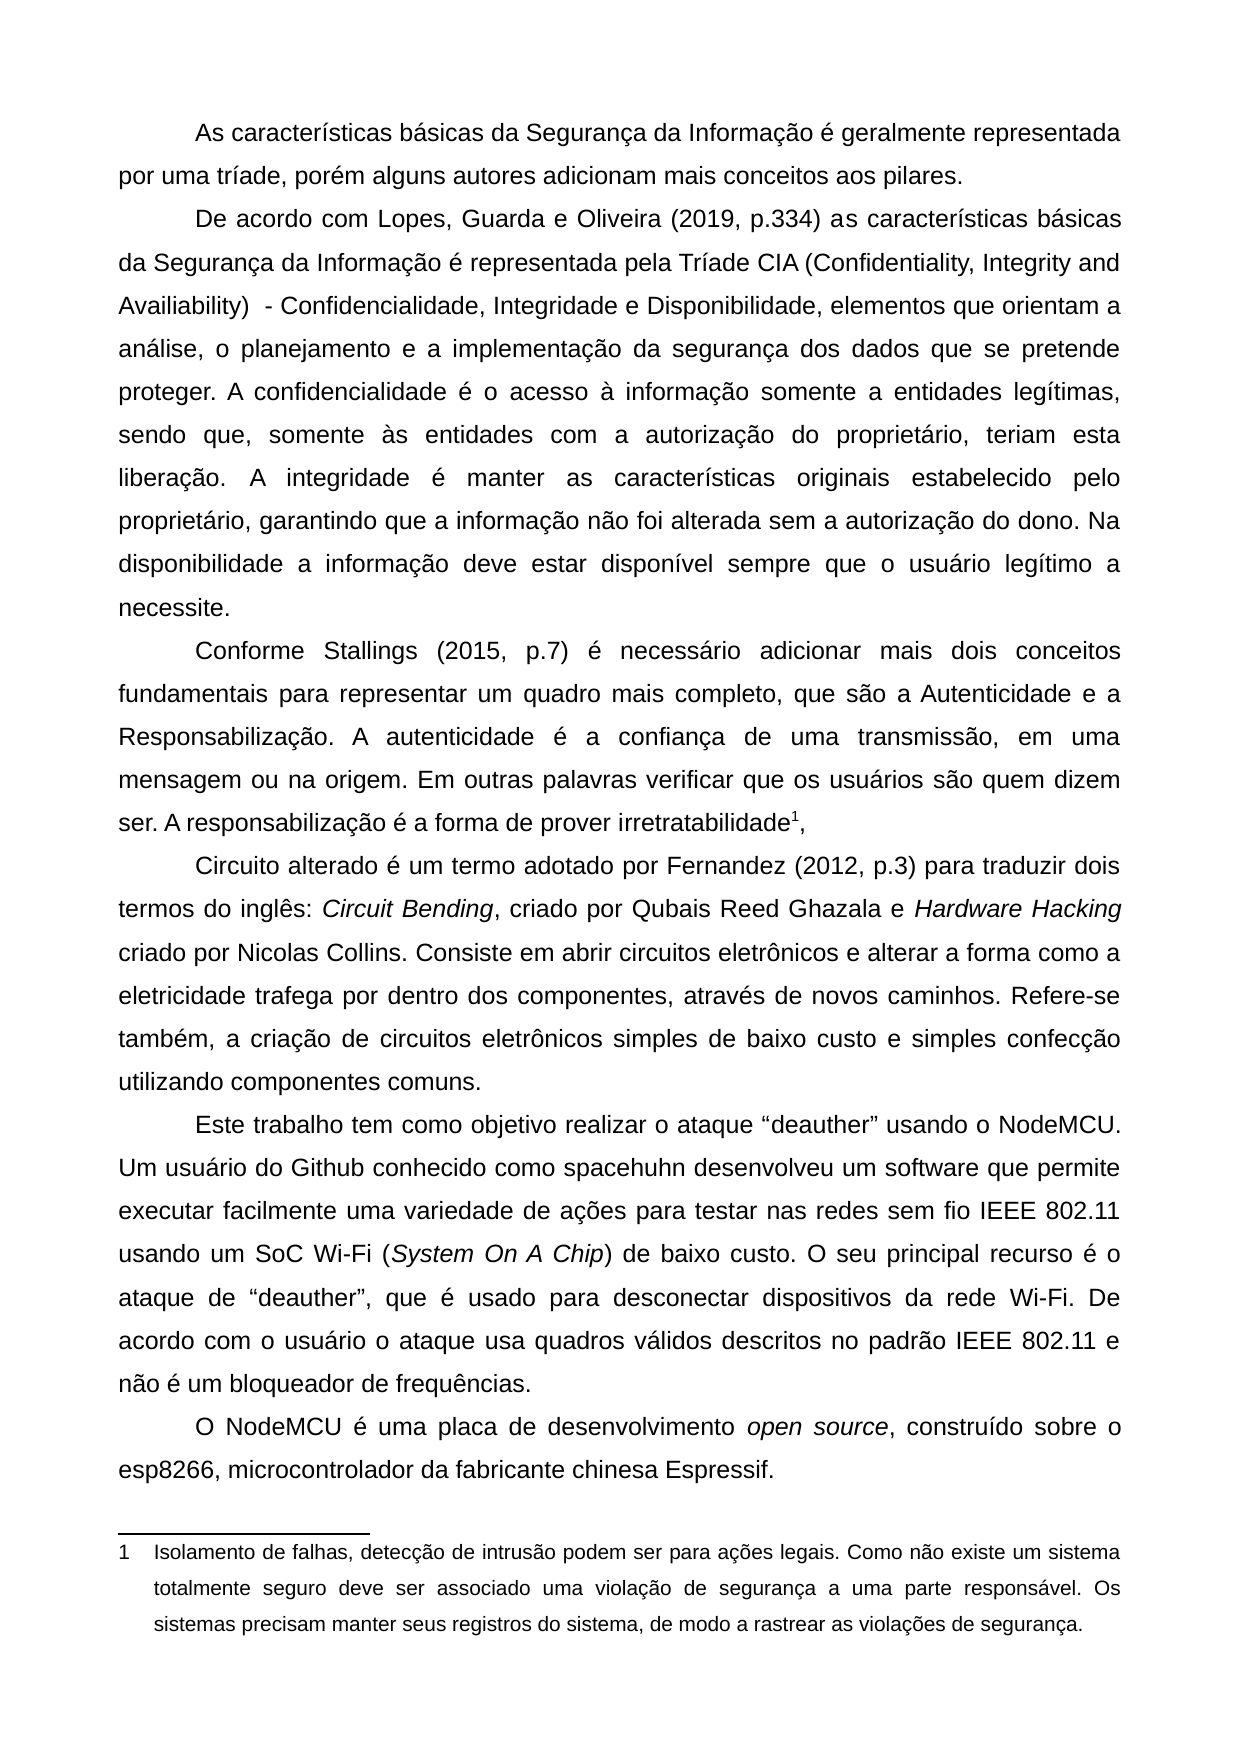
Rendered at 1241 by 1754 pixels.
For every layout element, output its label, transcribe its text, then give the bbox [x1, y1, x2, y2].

text O NodeMCU é uma placa de desenvolvimento open source, construído sobre o esp8266, microcontrolador da fabricante chinesa Espressif. [118, 1412, 1122, 1484]
text Conforme Stallings (2015, p.7) é necessário adicionar mais dois conceitos fundamentais para representar um quadro mais completo, que são a Autenticidade e a Responsabilização. A autenticidade é a confiança de uma transmissão, em uma mensagem ou na origem. Em outras palavras verificar que os usuários são quem dizem ser. A responsabilização é a forma de prover irretratabilidade, [118, 636, 1122, 837]
text As características básicas da Segurança da Informação é geralmente representada por uma tríade, porém alguns autores adicionam mais conceitos aos pilares. [118, 118, 1122, 190]
text De acordo com Lopes, Guarda e Oliveira (2019, p.334) as características básicas da Segurança da Informação é representada pela Tríade CIA (Confidentiality, Integrity and Availiability) - Confidencialidade, Integridade e Disponibilidade, elementos que orientam a análise, o planejamento e a implementação da segurança dos dados que se pretende proteger. A confidencialidade é o acesso à informação somente a entidades legítimas, sendo que, somente às entidades com a autorização do proprietário, teriam esta liberação. A integridade é manter as características originais estabelecido pelo proprietário, garantindo que a informação não foi alterada sem a autorização do dono. Na disponibilidade a informação deve estar disponível sempre que o usuário legítimo a necessite. [118, 204, 1122, 621]
text Isolamento de falhas, detecção de intrusão podem ser para ações legais. Como não existe um sistema totalmente seguro deve ser associado uma violação de segurança a uma parte responsável. Os sistemas precisam manter seus registros do sistema, de modo a rastrear as violações de segurança. [118, 1540, 1122, 1636]
text Este trabalho tem como objetivo realizar o ataque “deauther” usando o NodeMCU. Um usuário do Github conhecido como spacehuhn desenvolveu um software que permite executar facilmente uma variedade de ações para testar nas redes sem fio IEEE 802.11 usando um SoC Wi-Fi (System On A Chip) de baixo custo. O seu principal recurso é o ataque de “deauther”, que é usado para desconectar dispositivos da rede Wi-Fi. De acordo com o usuário o ataque usa quadros válidos descritos no padrão IEEE 802.11 e não é um bloqueador de frequências. [118, 1110, 1122, 1397]
text Circuito alterado é um termo adotado por Fernandez (2012, p.3) para traduzir dois termos do inglês: Circuit Bending, criado por Qubais Reed Ghazala e Hardware Hacking criado por Nicolas Collins. Consiste em abrir circuitos eletrônicos e alterar a forma como a eletricidade trafega por dentro dos componentes, através de novos caminhos. Refere-se também, a criação de circuitos eletrônicos simples de baixo custo e simples confecção utilizando componentes comuns. [118, 851, 1122, 1096]
